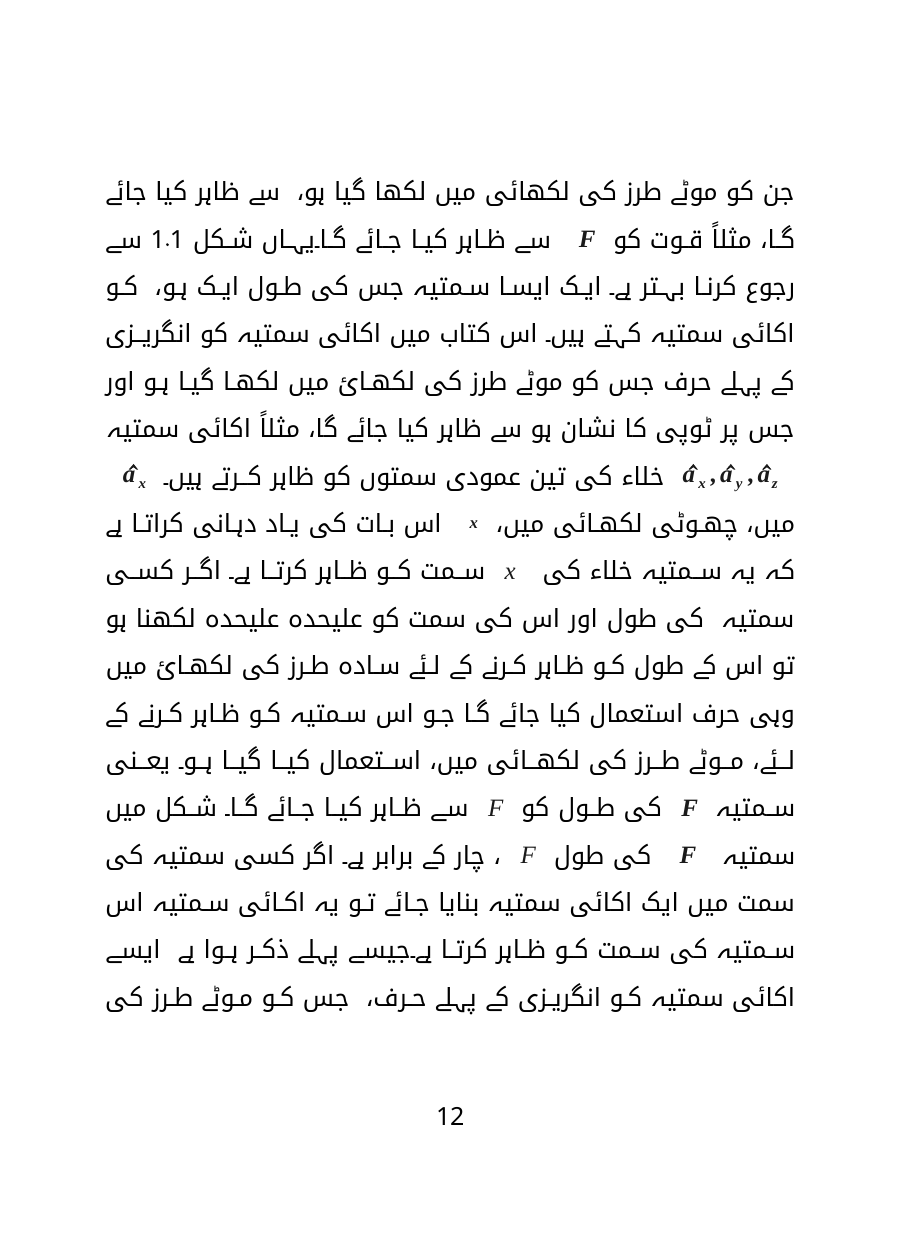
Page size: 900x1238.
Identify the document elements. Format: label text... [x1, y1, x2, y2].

text وہ خط جس کا طول اور سمت معین ہو، اسے سمتیہ کہتے ہیں۔ سمتیہ کو انگریزی یا لاطینی زبان کے چھوٹے یا بڑے حروف، جن کو موٹے طرز کی لکھائی میں لکھا گیا ہو، سے ظاہر کیا جائے گا، مثلاً قوت کو سے ظاہر کیا جائے گا۔یہاں شکل 1.1 سے رجوع کرنا بہتر ہے۔ ایک ایسا سمتیہ جس کی طول ایک ہو، کو اکائی سمتیہ کہتے ہیں۔ اس کتاب میں اکائی سمتیہ کو انگریزی کے پہلے حرف جس کو موٹے طرز کی لکھائ میں لکھا گیا ہو اور جس پر ٹوپی کا نشان ہو سے ظاہر کیا جائے گا، مثلاً اکائی سمتیہخلاء کی تین عمودی سمتوں کو ظاہر کرتے ہیں۔میں، چھوٹی لکھائی میں، اس بات کی یاد دہانی کراتا ہے کہ یہ سمتیہ خلاء کی سمت کو ظاہر کرتا ہے۔ اگر کسی سمتیہ کی طول اور اس کی سمت کو علیحدہ علیحدہ لکھنا ہو تو اس کے طول کو ظاہر کرنے کے لئے سادہ طرز کی لکھائ میں وہی حرف استعمال کیا جائے گا جو اس سمتیہ کو ظاہر کرنے کے لئے، موٹے طرز کی لکھائی میں، استعمال کیا گیا ہو۔ یعنی سمتیہکی طول کوسے ظاہر کیا جائے گا۔ شکل میں سمتیہ کی طول، چار کے برابر ہے۔ اگر کسی سمتیہ کی سمت میں ایک اکائی سمتیہ بنایا جائے تو یہ اکائی سمتیہ اس سمتیہ کی سمت کو ظاہر کرتا ہے۔جیسے پہلے ذکر ہوا ہے ایسے اکائی سمتیہ کو انگریزی کے پہلے حرف، جس کو موٹے طرز کی لکھائ میں لکھا گیا ہو اور جس پر ٹوپی کا نشان ہو، سے ظاہر کیا جائے گا یعنی سمتیہکی سمت کوسے ظاہر کیا جائے گا۔یہاں، چھوٹی لکھائی میں ، اس بات کی یاد دہانی کراتا ہے کہ یہ اکائی سمتیہ کی سمت کو ظاہر کر رہا ہے۔ شکل میں چونکہ قوت دائیں جانب کو ہے لہٰذا اور برابر ہیں۔ [105, 168, 795, 1022]
